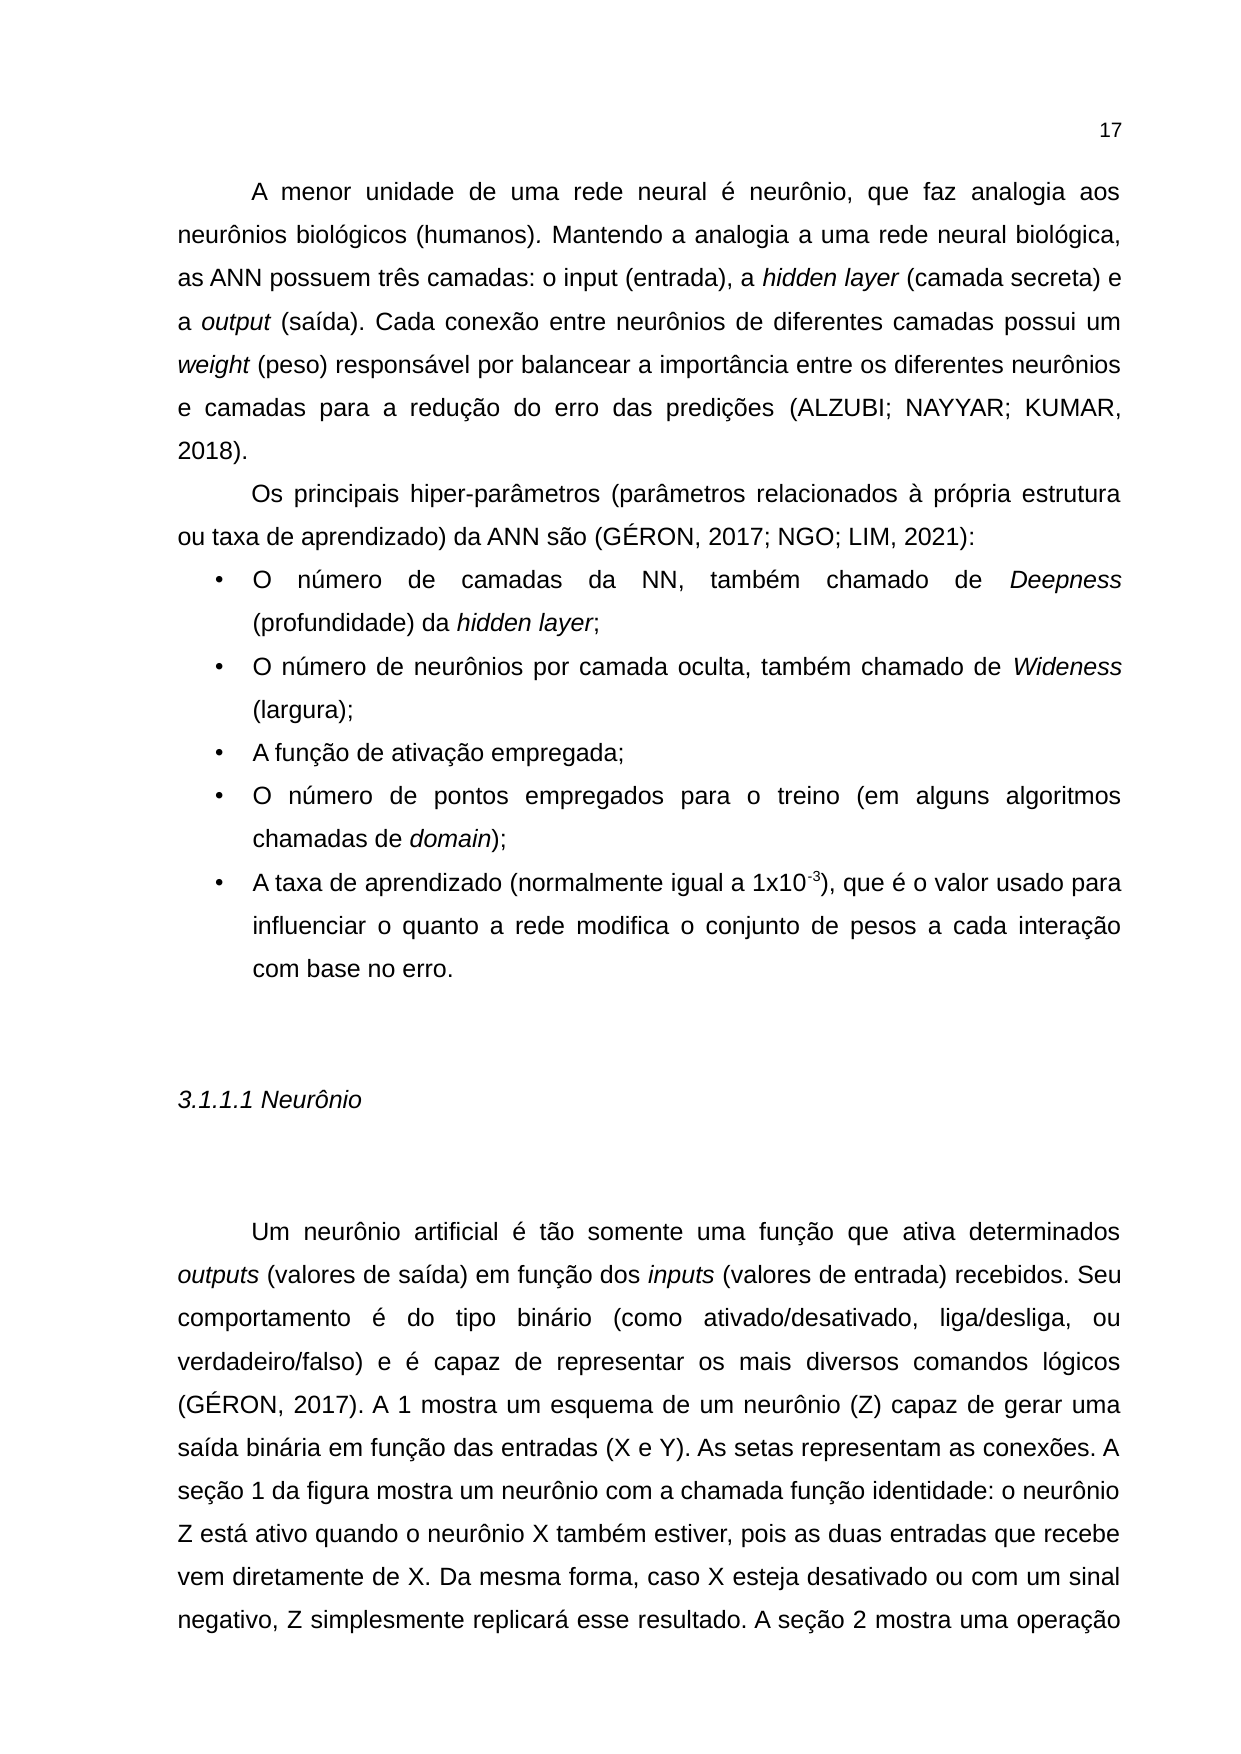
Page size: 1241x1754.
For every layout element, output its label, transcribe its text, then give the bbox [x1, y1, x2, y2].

list A taxa de aprendizado (normalmente igual a 1x10-3), que é o valor usado para influenciar o quanto a rede modifica o conjunto de pesos a cada interação com base no erro. [215, 867, 1122, 983]
list O número de camadas da NN, também chamado de Deepness (profundidade) da hidden layer; [215, 565, 1122, 637]
text Os principais hiper-parâmetros (parâmetros relacionados à própria estrutura ou taxa de aprendizado) da ANN são (GÉRON, 2017; NGO; LIM, 2021): [177, 479, 1122, 551]
subtitle Neurônio [177, 1086, 1122, 1114]
text Um neurônio artificial é tão somente uma função que ativa determinados outputs (valores de saída) em função dos inputs (valores de entrada) recebidos. Seu comportamento é do tipo binário (como ativado/desativado, liga/desliga, ou verdadeiro/falso) e é capaz de representar os mais diversos comandos lógicos (GÉRON, 2017). A Figura 1 mostra um esquema de um neurônio (Z) capaz de gerar uma saída binária em função das entradas (X e Y). As setas representam as conexões. A seção 1 da figura mostra um neurônio com a chamada função identidade: o neurônio Z está ativo quando o neurônio X também estiver, pois as duas entradas que recebe vem diretamente de X. Da mesma forma, caso X esteja desativado ou com um sinal negativo, Z simplesmente replicará esse resultado. A seção 2 mostra uma operação lógica do tipo “e” (AND): Z será ativado apenas se X e Y, simultaneamente, tiverem valores também ativados. Todas as outras combinações resultam na saída do neurônio Z como “negativa” ou “desativada”. A seção 3 mostra uma conexão do tipo “ou” (OR): O neurônio Z é ativado se X ou Y ou ambos estiverem ativados, pois é capaz de receber duas entradas de cada um. Mesmo com esquemas simples como esse, é possível criar as mais diversas representações lógicas para representar o sistema de interesse. [177, 1217, 1122, 1634]
list A função de ativação empregada; [215, 738, 1122, 767]
list O número de neurônios por camada oculta, também chamado de Wideness (largura); [215, 652, 1122, 723]
list O número de pontos empregados para o treino (em alguns algoritmos chamadas de domain); [215, 781, 1122, 853]
text A menor unidade de uma rede neural é neurônio, que faz analogia aos neurônios biológicos (humanos). Mantendo a analogia a uma rede neural biológica, as ANN possuem três camadas: o input (entrada), a hidden layer (camada secreta) e a output (saída). Cada conexão entre neurônios de diferentes camadas possui um weight (peso) responsável por balancear a importância entre os diferentes neurônios e camadas para a redução do erro das predições (ALZUBI; NAYYAR; KUMAR, 2018). [177, 177, 1122, 464]
